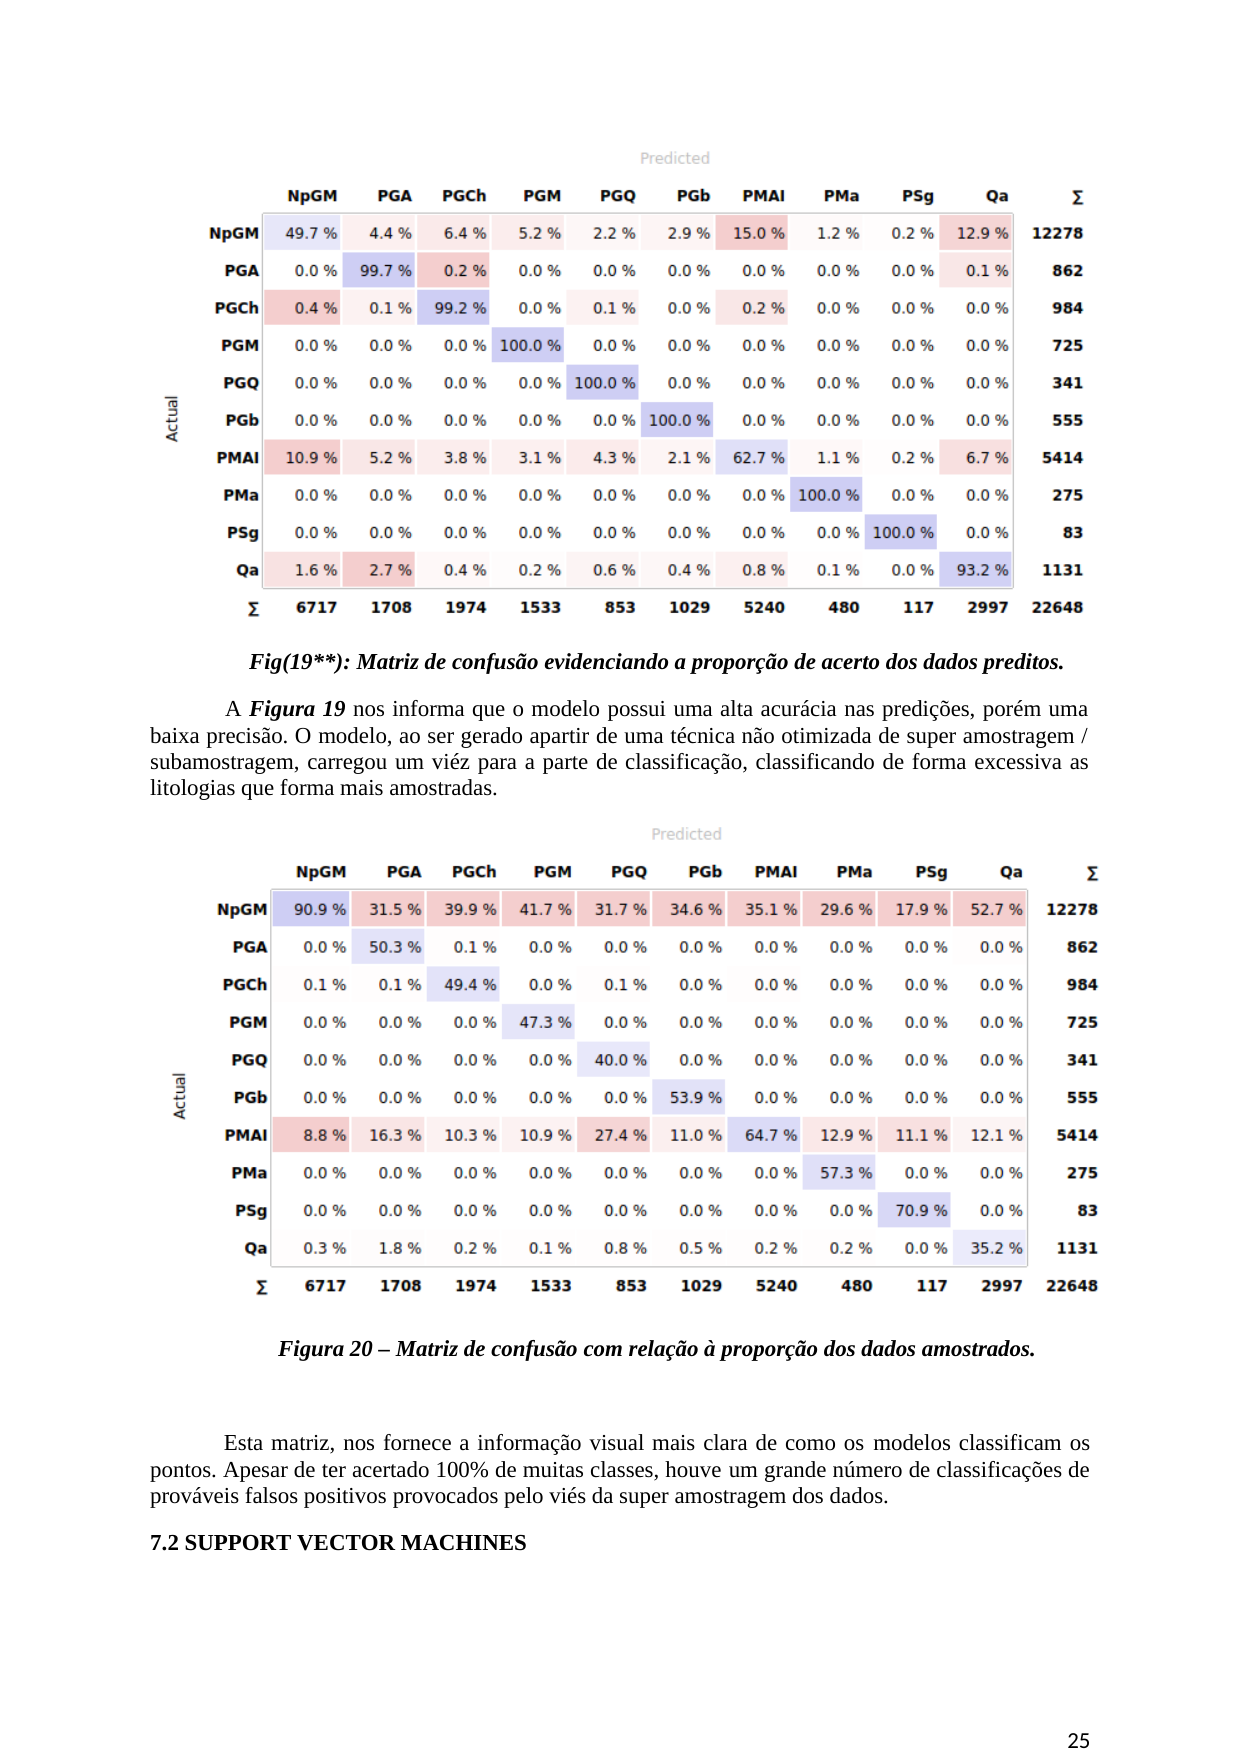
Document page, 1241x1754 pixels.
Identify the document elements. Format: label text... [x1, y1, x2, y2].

text Figura 20 – Matriz de confusão com relação à proporção dos dados amostrados. [150, 1335, 1090, 1361]
text Fig(19**): Matriz de confusão evidenciando a proporção de acerto dos dados preditos. [150, 648, 1090, 674]
subtitle 7.2 SUPPORT VECTOR MACHINES [150, 1529, 1090, 1556]
text Esta matriz, nos fornece a informação visual mais clara de como os modelos classificam os pontos. Apesar de ter acertado 100% de muitas classes, houve um grande número de classificações de prováveis falsos positivos provocados pelo viés da super amostragem dos dados. [150, 1429, 1090, 1508]
text A Figura 19 nos informa que o modelo possui uma alta acurácia nas predições, porém uma baixa precisão. O modelo, ao ser gerado apartir de uma técnica não otimizada de super amostragem / subamostragem, carregou um viéz para a parte de classificação, classificando de forma excessiva as litologias que forma mais amostradas. [150, 695, 1090, 801]
picture [150, 150, 1116, 628]
picture [150, 821, 1116, 1314]
